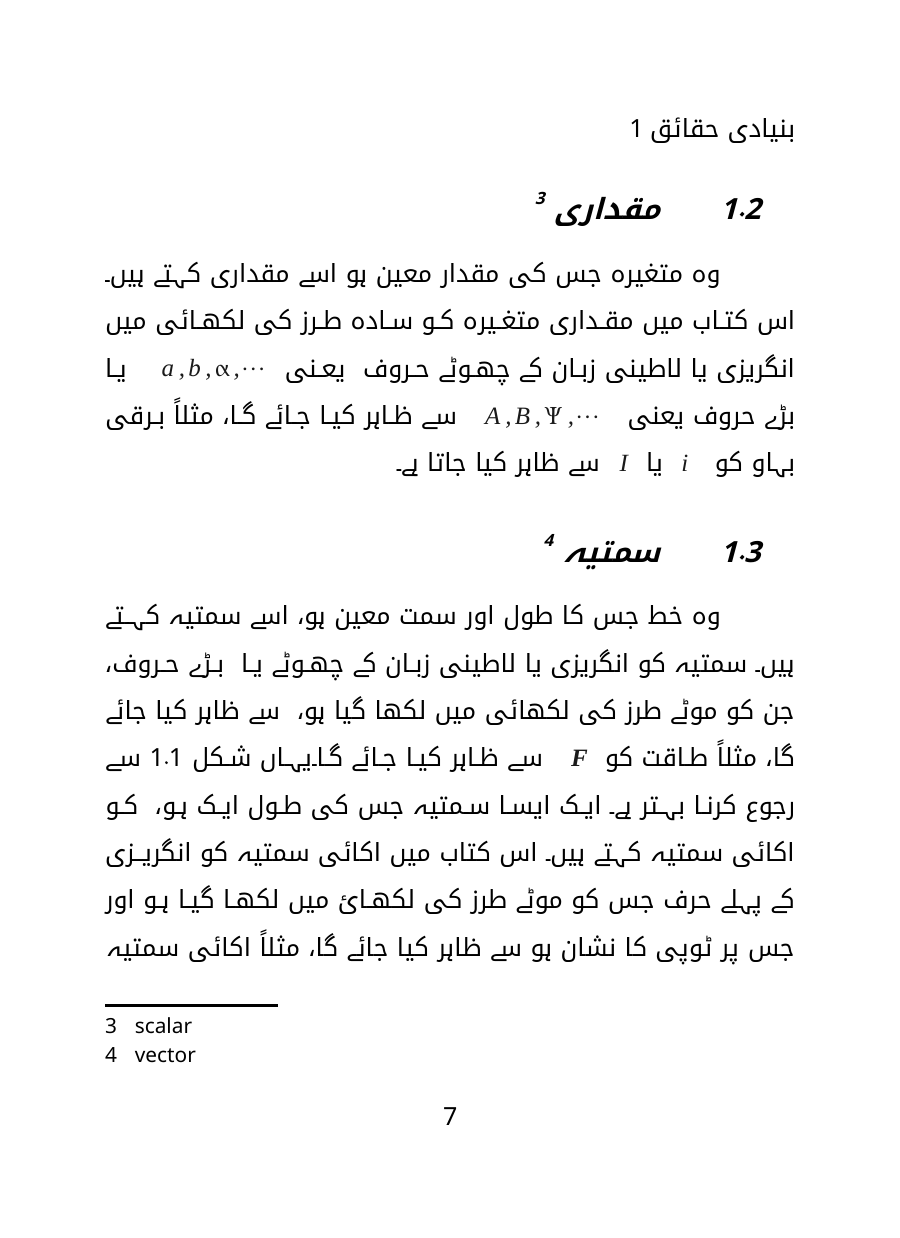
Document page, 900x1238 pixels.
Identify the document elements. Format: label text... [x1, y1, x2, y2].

list vector [105, 1040, 795, 1068]
subtitle مقداری [105, 182, 720, 238]
subtitle سمتیہ [105, 525, 720, 580]
text وہ خط جس کا طول اور سمت معین ہو، اسے سمتیہ کہتے ہیں۔ سمتیہ کو انگریزی یا لاطینی زبان کے چھوٹے یا بڑے حروف، جن کو موٹے طرز کی لکھائی میں لکھا گیا ہو، سے ظاہر کیا جائے گا، مثلاً طاقت کو سے ظاہر کیا جائے گا۔یہاں شکل 1.1 سے رجوع کرنا بہتر ہے۔ ایک ایسا سمتیہ جس کی طول ایک ہو، کو اکائی سمتیہ کہتے ہیں۔ اس کتاب میں اکائی سمتیہ کو انگریزی کے پہلے حرف جس کو موٹے طرز کی لکھائ میں لکھا گیا ہو اور جس پر ٹوپی کا نشان ہو سے ظاہر کیا جائے گا، مثلاً اکائی سمتیہخلاء کی تین عمودی سمتوں کو ظاہر کرتے ہیں۔میں، چوٹی لکھائی میں، اس بات کی یاد دہانی کراتا ہے کہ یہ سمتیہ خلاء کی سمت کو ظاہر کرتا ہے۔ اگر کسی سمتیہ کی طول اور اس کی سمت کو علیحدہ علیحدہ لکھنا ہو تو اس کے طول کو ظاہر کرنے کے لئے سادہ طرز کی لکھائ میں وہی حرف استعمال کیا جائے گا جو اس سمتیہ کو ظاہر کرنے کے لئے، موٹے طرز کی لکھائی میں، استعمال کیا گیا ہو۔ یعنی سمتیہکی طول کوسے ظاہر کیا جائے گا۔ شکل میں سمتیہ کی طول، چار کے برابر ہے۔ اگر کسی سمتیہ کی سمت میں ایک اکائی سمتیہ بنایا جائے تو یہ اکائی سمتیہ اس سمتیہ کی سمت کو ظاہر کرتا ہے۔جیسے پہلے ذکر ہوا ہے ایسے اکائی سمتیہ کو انگریزی کے پہلے حرف، جس کو موٹے طرز کی لکھائ میں لکھا گیا ہو اور جس پر ٹوپی کا نشان ہو، سے ظاہر کیا جائے گا یعنی سمتیہکی سمت کوسے ظاہر کیا جائے گا۔یہاں، چوٹی لکھائی میں ، اس بات کی یاد دہانی کراتا ہے کہ یہ اکائی سمتیہ کی سمت کو ظاہر کر رہا ہے۔ شکل میں چونکہ طاقت دائیں جانب کو ہے لہٰذا اور برابر ہیں۔ [105, 592, 795, 972]
text وہ متغیرہ جس کی مقدار معین ہو اسے مقداری کہتے ہیں۔ اس کتاب میں مقداری متغیرہ کو سادہ طرز کی لکھائی میں انگریزی یا لاطینی زبان کے چھوٹے حروف یعنی یا بڑے حروف یعنی سے ظاہر کیا جائے گا، مثلاً برقی بہاو کو یاسے ظاہر کیا جاتا ہے۔ [105, 250, 795, 487]
list scalar [105, 1012, 795, 1040]
